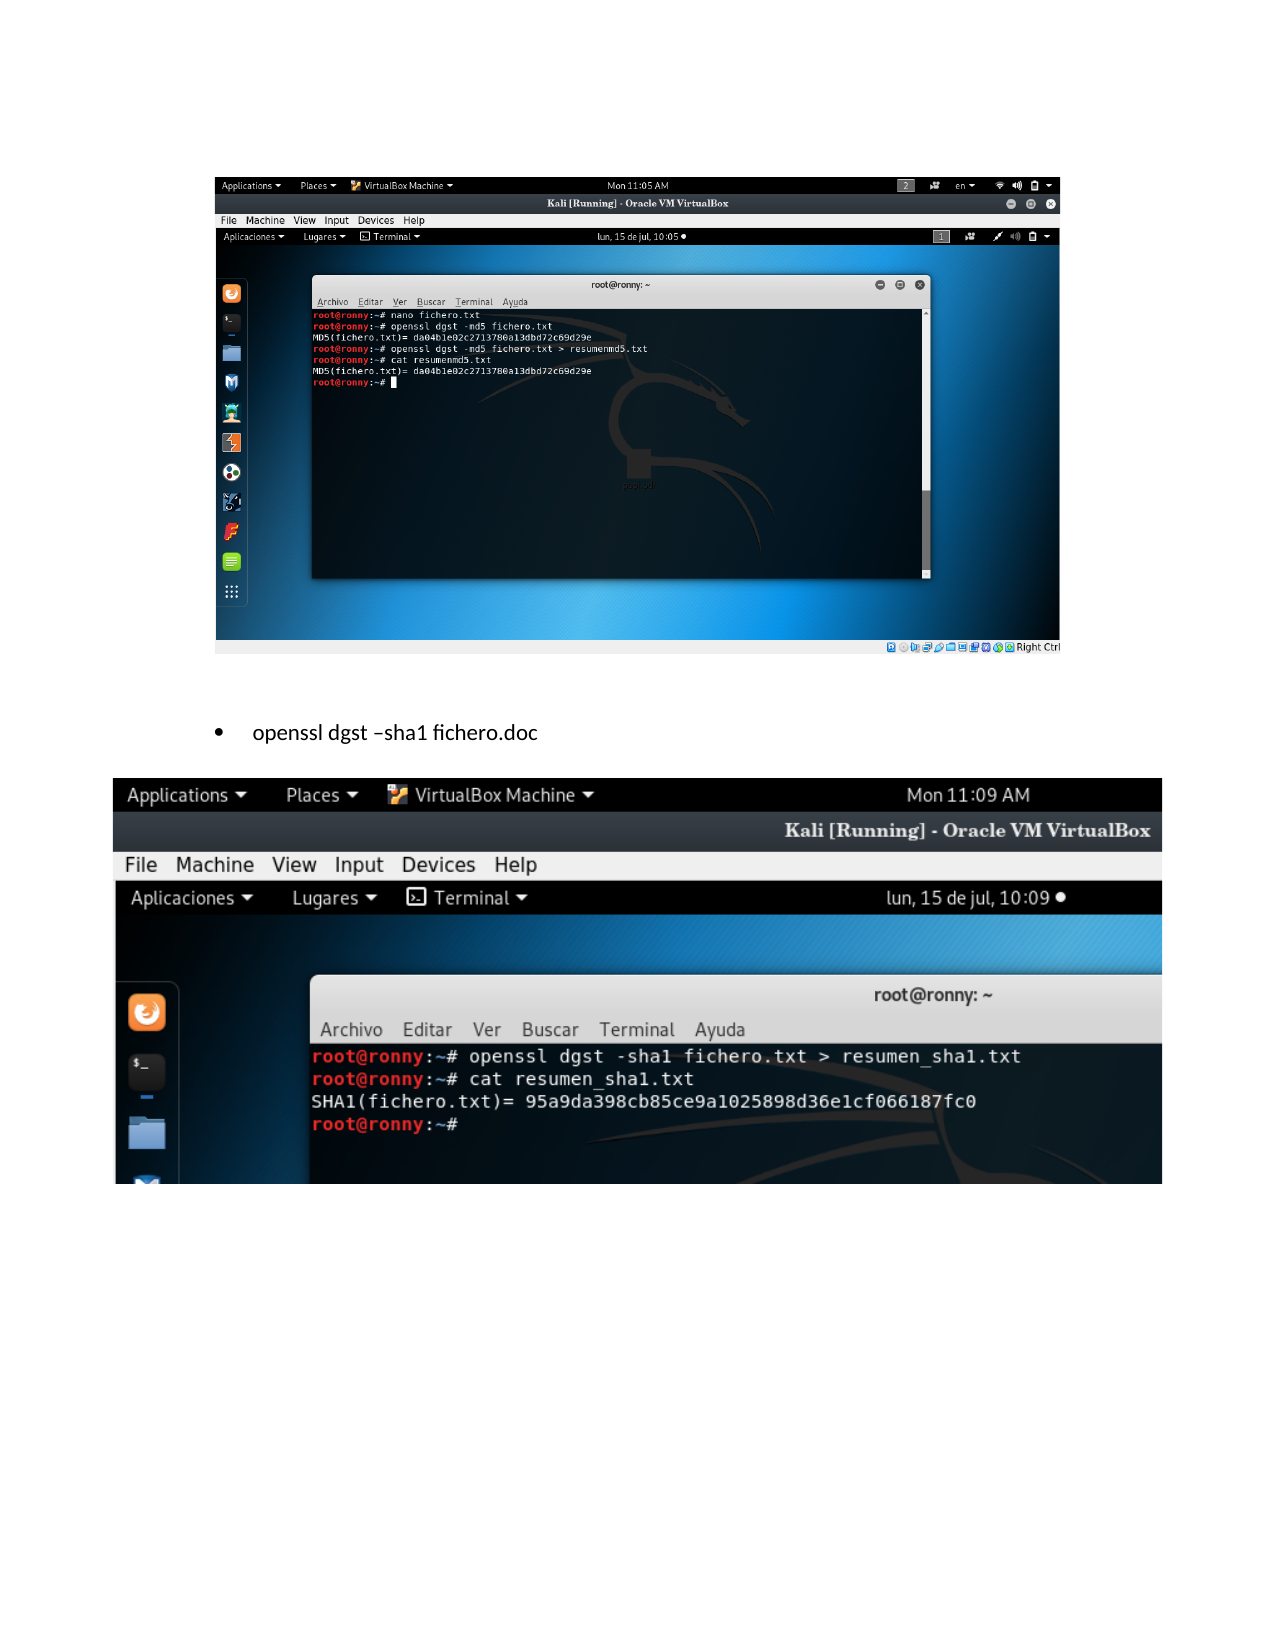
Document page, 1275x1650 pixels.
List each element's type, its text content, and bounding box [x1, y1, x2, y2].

list openssl dgst –sha1 fichero.doc [215, 718, 1098, 746]
picture [214, 177, 1061, 654]
